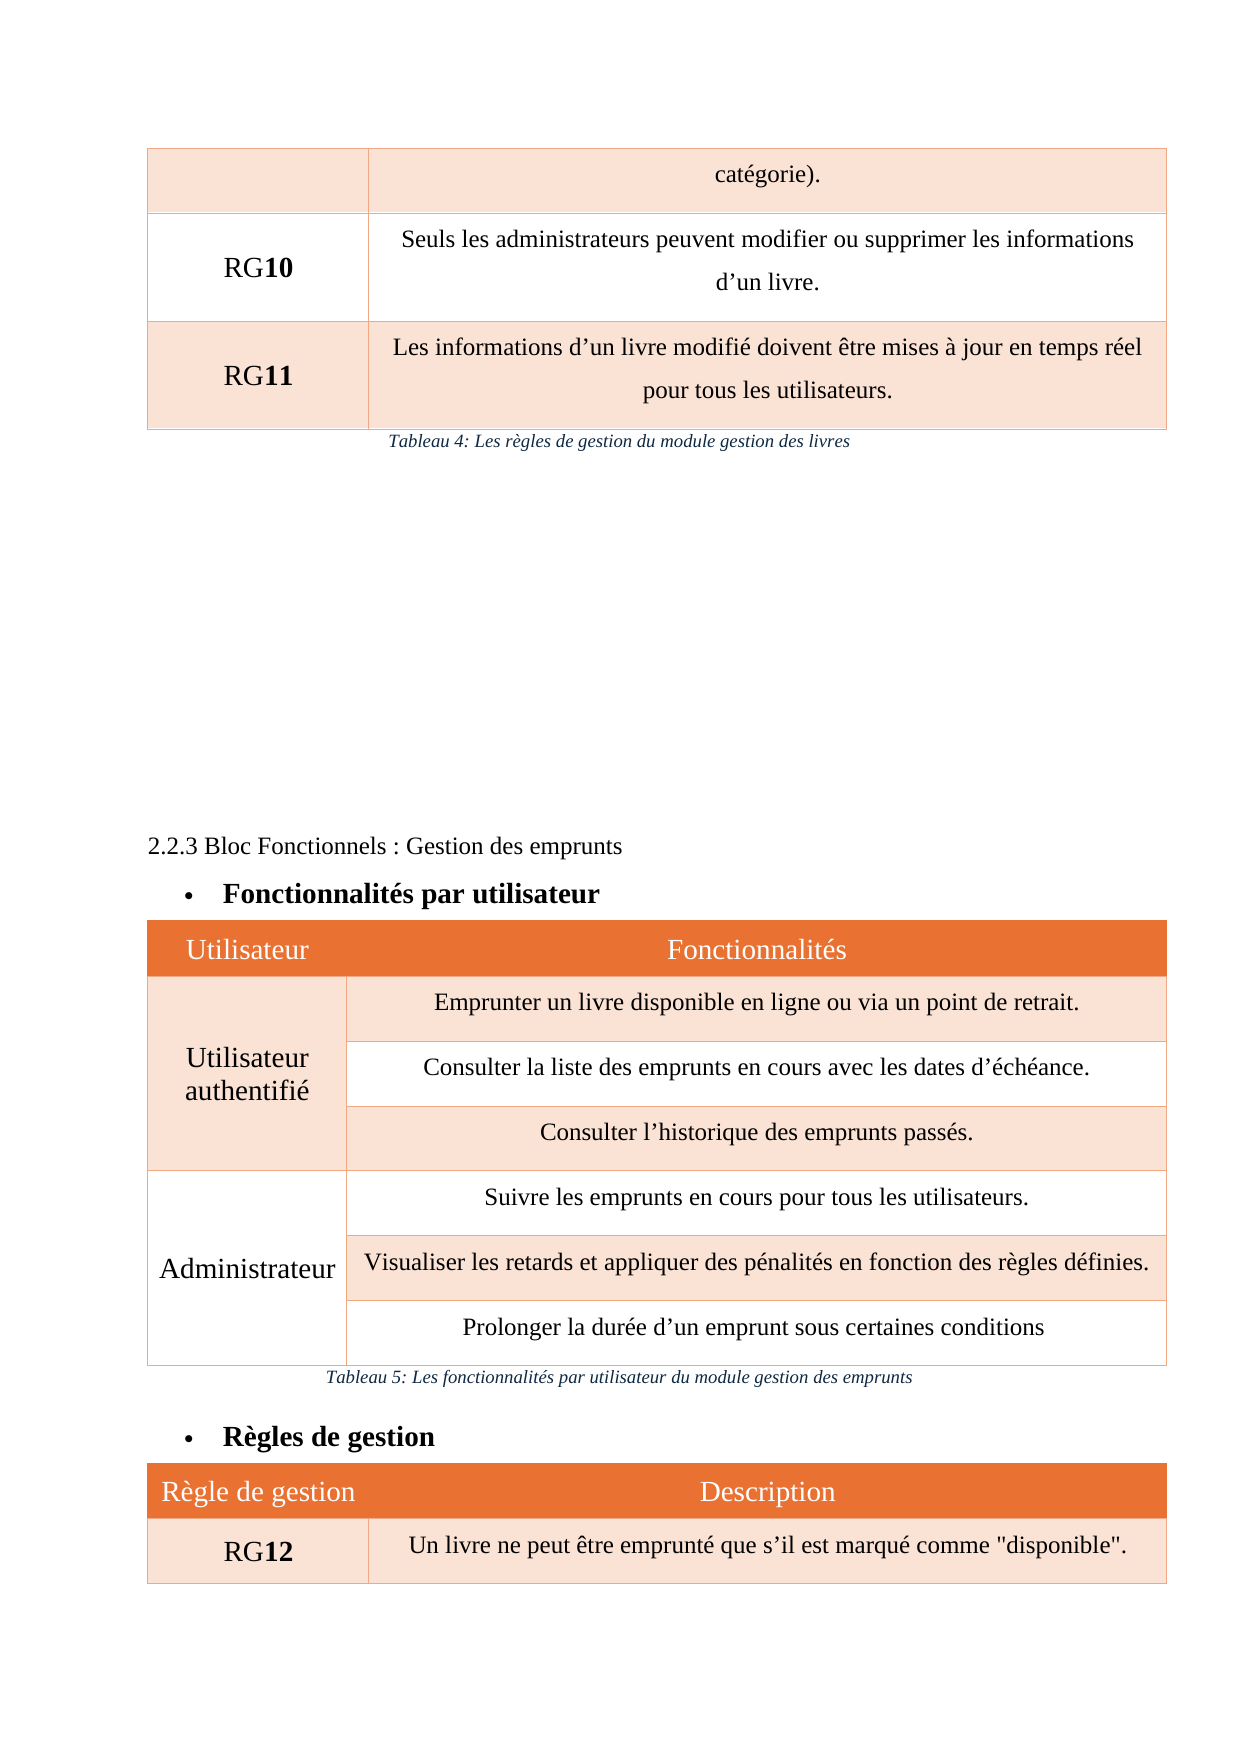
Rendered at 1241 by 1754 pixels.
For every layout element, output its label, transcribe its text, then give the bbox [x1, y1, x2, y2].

table_cell Les informations d’un livre modifié doivent être mises à jour en temps réel pour tous les utilisateurs. [369, 322, 1166, 428]
table_cell [148, 149, 368, 212]
list Fonctionnalités par utilisateur [185, 876, 1093, 910]
table_cell Consulter l’historique des emprunts passés. [347, 1107, 1166, 1170]
table_header Description [369, 1464, 1166, 1518]
table_cell RG12 [148, 1519, 368, 1583]
table_header Fonctionnalités [347, 921, 1166, 976]
table_cell Seuls les administrateurs peuvent modifier ou supprimer les informations d’un livre. [369, 214, 1166, 321]
table_cell Emprunter un livre disponible en ligne ou via un point de retrait. [347, 977, 1166, 1041]
table_cell RG11 [148, 322, 368, 428]
list Règles de gestion [185, 1419, 1093, 1452]
subtitle 2.2.3 Bloc Fonctionnels : Gestion des emprunts [148, 831, 1093, 860]
text Tableau 5: Les fonctionnalités par utilisateur du module gestion des emprunts [148, 1366, 1093, 1388]
table_cell Utilisateur authentifié [148, 977, 346, 1170]
table_cell RG10 [148, 214, 368, 321]
table_header Utilisateur [148, 921, 347, 976]
table_cell Un livre ne peut être emprunté que s’il est marqué comme "disponible". [369, 1519, 1166, 1583]
text Tableau 4: Les règles de gestion du module gestion des livres [148, 430, 1093, 451]
table_cell Suivre les emprunts en cours pour tous les utilisateurs. [347, 1171, 1166, 1235]
table_header Règle de gestion [148, 1464, 369, 1518]
table_cell Administrateur [148, 1171, 346, 1365]
table_cell Consulter la liste des emprunts en cours avec les dates d’échéance. [347, 1042, 1166, 1106]
table_cell Prolonger la durée d’un emprunt sous certaines conditions [347, 1301, 1166, 1365]
table_cell Visualiser les retards et appliquer des pénalités en fonction des règles définies. [347, 1236, 1166, 1300]
table_cell catégorie). [369, 149, 1166, 212]
